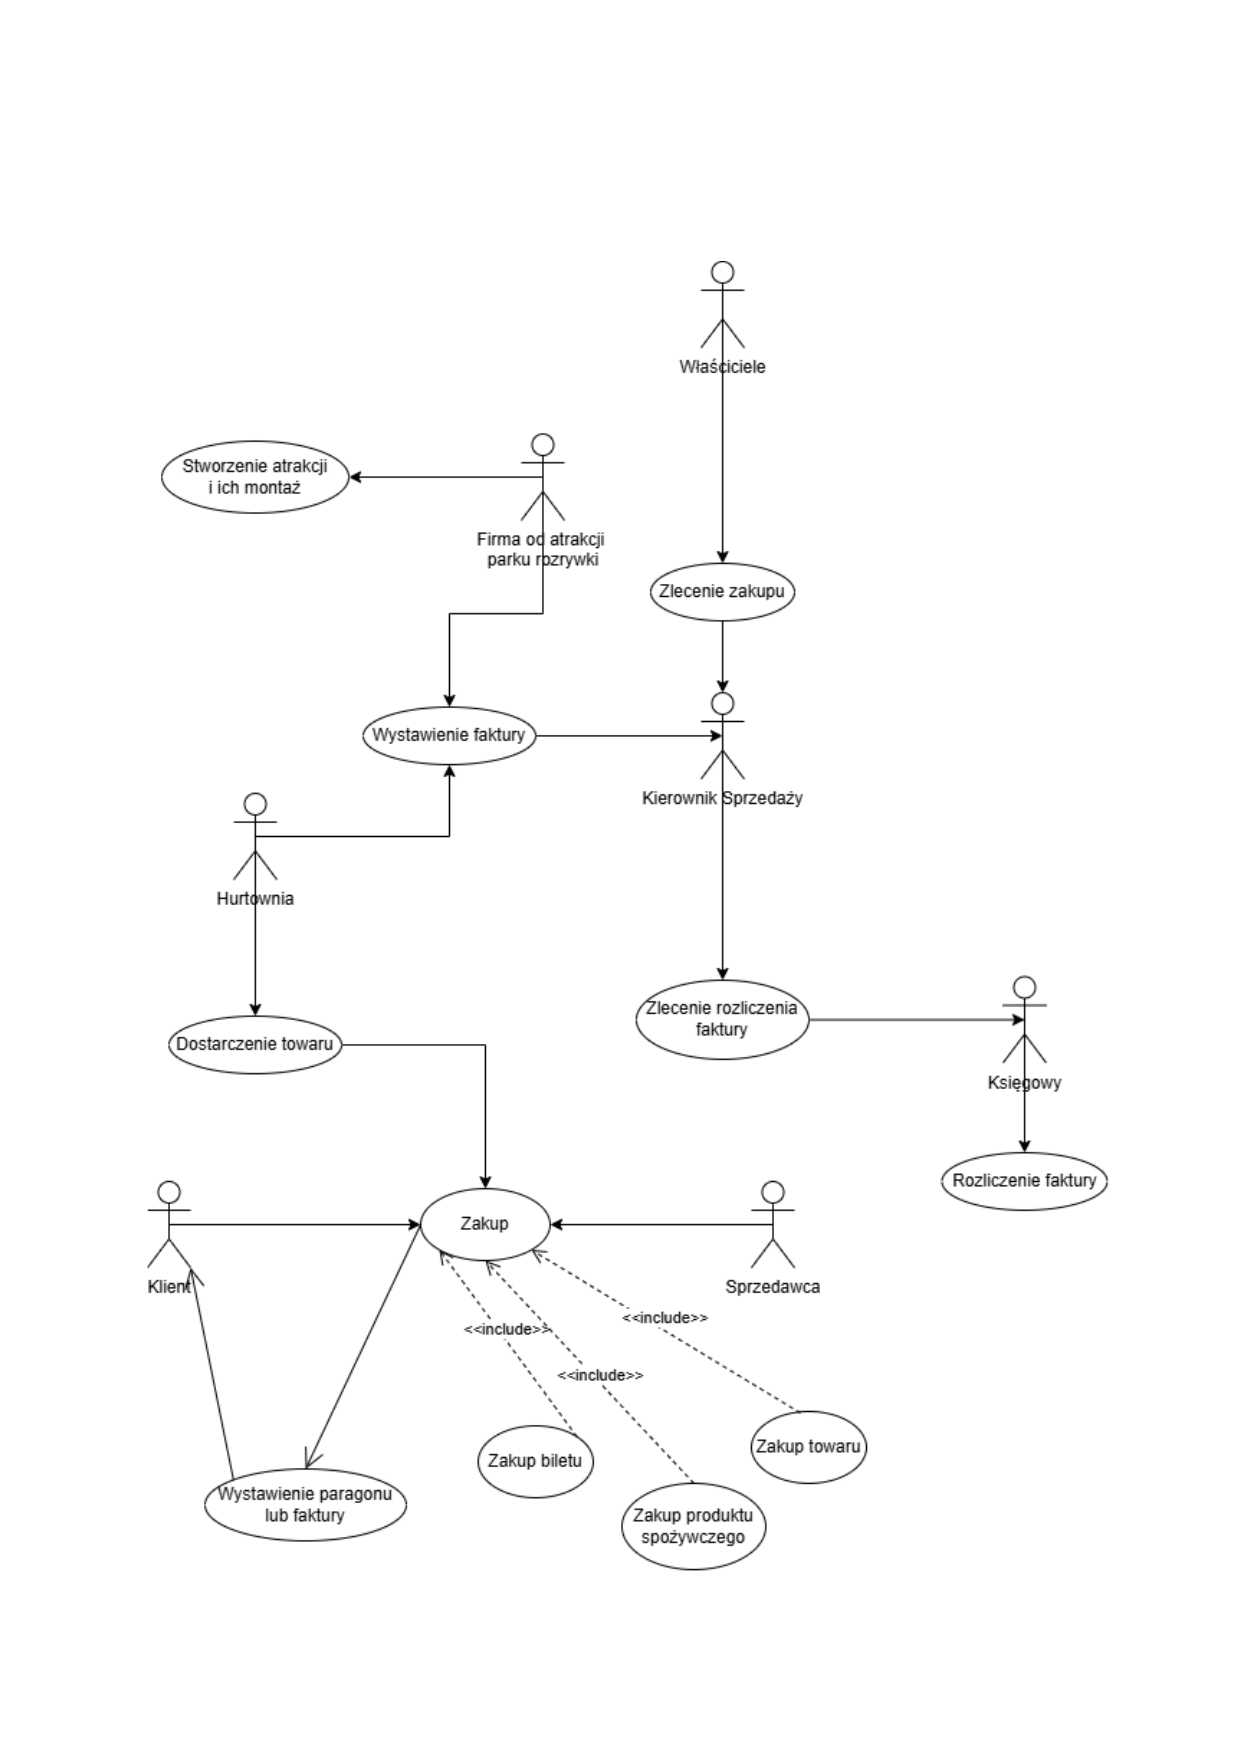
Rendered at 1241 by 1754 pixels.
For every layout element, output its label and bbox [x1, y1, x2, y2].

picture [147, 261, 1109, 1572]
